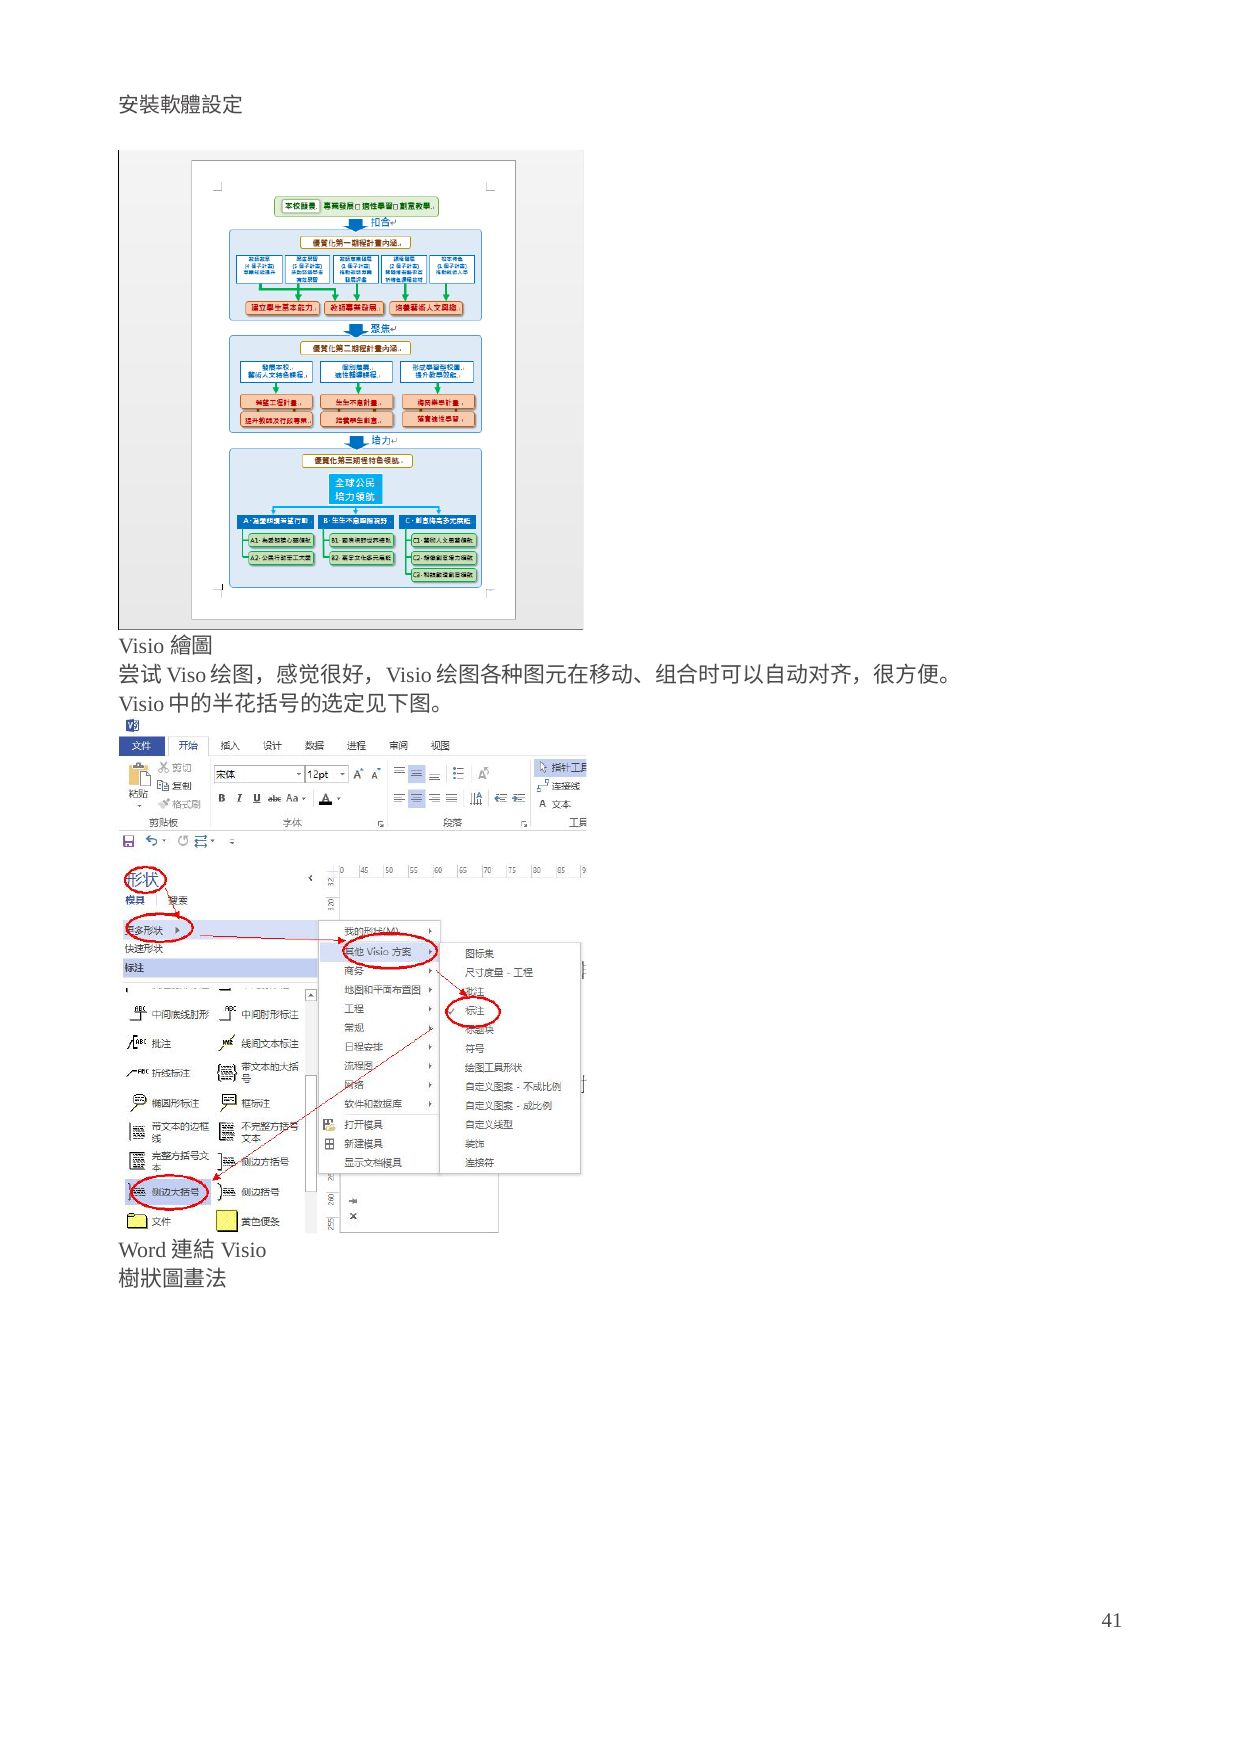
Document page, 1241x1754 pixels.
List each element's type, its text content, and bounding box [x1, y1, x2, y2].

text Visio 繪圖 [118, 630, 1122, 659]
text 尝试Viso绘图，感觉很好，Visio绘图各种图元在移动、组合时可以自动对齐，很方便。 [118, 659, 1122, 688]
text 樹狀圖畫法 [118, 1263, 1122, 1292]
text Visio中的半花括号的选定见下图。 [118, 688, 1122, 717]
text Word 連結 Visio [118, 1234, 1122, 1263]
